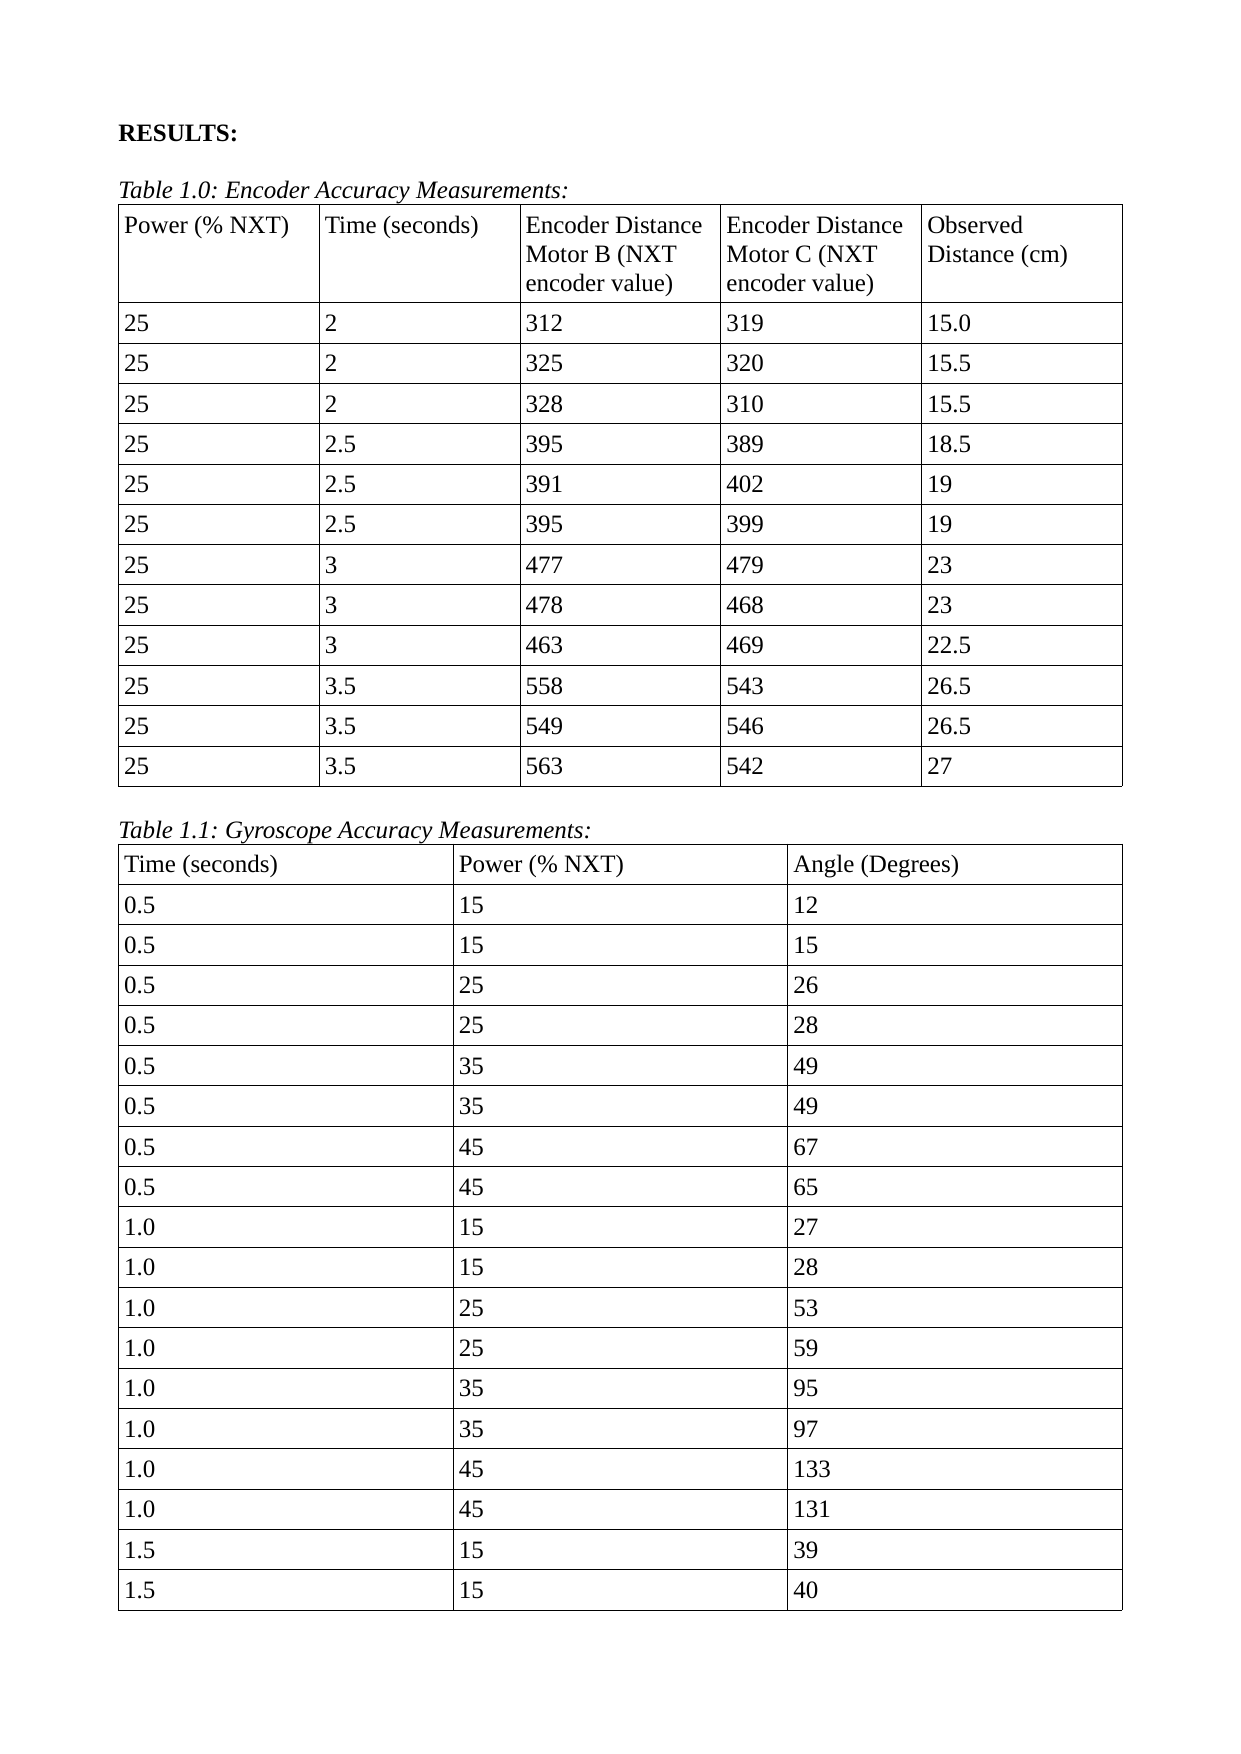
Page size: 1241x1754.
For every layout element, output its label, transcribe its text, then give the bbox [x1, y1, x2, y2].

table_cell 2.5 [320, 465, 520, 504]
table_cell 25 [119, 666, 319, 705]
table_header Encoder Distance Motor B (NXT encoder value) [521, 205, 720, 302]
table_cell 325 [521, 344, 720, 383]
table_cell 49 [788, 1086, 1122, 1126]
table_cell 25 [119, 545, 319, 584]
table_cell 0.5 [119, 925, 453, 964]
table_cell 15.0 [922, 303, 1122, 342]
table_cell 15 [454, 1530, 787, 1569]
table_cell 310 [721, 384, 921, 423]
table_cell 35 [454, 1369, 787, 1408]
table_cell 25 [119, 344, 319, 383]
table_cell 28 [788, 1248, 1122, 1287]
table_cell 19 [922, 465, 1122, 504]
table_cell 25 [119, 747, 319, 786]
table_cell 3.5 [320, 666, 520, 705]
table_header Power (% NXT) [454, 845, 787, 884]
table_cell 25 [119, 424, 319, 463]
table_cell 395 [521, 424, 720, 463]
table_header Time (seconds) [119, 845, 453, 884]
table_cell 40 [788, 1570, 1122, 1609]
table_cell 23 [922, 585, 1122, 625]
table_cell 25 [119, 706, 319, 746]
table_cell 1.0 [119, 1490, 453, 1529]
table_cell 0.5 [119, 1167, 453, 1206]
table_cell 28 [788, 1006, 1122, 1045]
table_cell 320 [721, 344, 921, 383]
table_cell 3 [320, 626, 520, 665]
table_cell 0.5 [119, 1046, 453, 1085]
table_cell 35 [454, 1046, 787, 1085]
table_cell 0.5 [119, 966, 453, 1005]
table_cell 67 [788, 1127, 1122, 1166]
table_cell 395 [521, 505, 720, 544]
table_cell 469 [721, 626, 921, 665]
table_cell 1.0 [119, 1288, 453, 1327]
table_cell 65 [788, 1167, 1122, 1206]
table_cell 12 [788, 885, 1122, 924]
table_cell 45 [454, 1167, 787, 1206]
table_header Time (seconds) [320, 205, 520, 302]
table_cell 319 [721, 303, 921, 342]
table_cell 546 [721, 706, 921, 746]
table_cell 25 [119, 384, 319, 423]
table_cell 45 [454, 1127, 787, 1166]
table_cell 389 [721, 424, 921, 463]
table_cell 563 [521, 747, 720, 786]
table_cell 542 [721, 747, 921, 786]
table_header Encoder Distance Motor C (NXT encoder value) [721, 205, 921, 302]
table_cell 0.5 [119, 1086, 453, 1126]
table_cell 1.0 [119, 1449, 453, 1488]
table_cell 15 [454, 1248, 787, 1287]
text Table 1.1: Gyroscope Accuracy Measurements: [118, 815, 1122, 843]
table_cell 26 [788, 966, 1122, 1005]
table_cell 3.5 [320, 706, 520, 746]
table_cell 2.5 [320, 424, 520, 463]
table_cell 25 [119, 303, 319, 342]
table_cell 18.5 [922, 424, 1122, 463]
table_cell 25 [119, 505, 319, 544]
table_cell 0.5 [119, 885, 453, 924]
table_cell 2 [320, 384, 520, 423]
table_cell 477 [521, 545, 720, 584]
table_cell 59 [788, 1328, 1122, 1368]
table_cell 25 [119, 585, 319, 625]
table_cell 1.5 [119, 1530, 453, 1569]
table_cell 26.5 [922, 666, 1122, 705]
table_cell 35 [454, 1086, 787, 1126]
table_cell 19 [922, 505, 1122, 544]
table_cell 15.5 [922, 384, 1122, 423]
table_cell 328 [521, 384, 720, 423]
table_cell 3 [320, 585, 520, 625]
table_cell 1.0 [119, 1369, 453, 1408]
table_cell 133 [788, 1449, 1122, 1488]
table_cell 2 [320, 344, 520, 383]
table_cell 49 [788, 1046, 1122, 1085]
text Table 1.0: Encoder Accuracy Measurements: [118, 176, 1122, 204]
table_cell 23 [922, 545, 1122, 584]
table_cell 543 [721, 666, 921, 705]
table_cell 27 [922, 747, 1122, 786]
table_cell 0.5 [119, 1006, 453, 1045]
table_cell 3.5 [320, 747, 520, 786]
table_cell 468 [721, 585, 921, 625]
table_cell 479 [721, 545, 921, 584]
text RESULTS: [118, 118, 1122, 147]
table_cell 1.0 [119, 1207, 453, 1247]
table_cell 25 [454, 1006, 787, 1045]
table_cell 35 [454, 1409, 787, 1448]
table_cell 1.5 [119, 1570, 453, 1609]
table_cell 1.0 [119, 1409, 453, 1448]
table_cell 97 [788, 1409, 1122, 1448]
table_header Power (% NXT) [119, 205, 319, 302]
table_cell 312 [521, 303, 720, 342]
table_cell 15 [788, 925, 1122, 964]
table_cell 3 [320, 545, 520, 584]
table_cell 45 [454, 1490, 787, 1529]
table_cell 549 [521, 706, 720, 746]
table_cell 25 [454, 1288, 787, 1327]
table_header Observed Distance (cm) [922, 205, 1122, 302]
table_cell 22.5 [922, 626, 1122, 665]
table_cell 2.5 [320, 505, 520, 544]
table_cell 131 [788, 1490, 1122, 1529]
table_cell 1.0 [119, 1328, 453, 1368]
table_cell 478 [521, 585, 720, 625]
table_cell 402 [721, 465, 921, 504]
table_cell 53 [788, 1288, 1122, 1327]
table_cell 26.5 [922, 706, 1122, 746]
table_cell 25 [454, 1328, 787, 1368]
table_cell 25 [119, 626, 319, 665]
table_cell 391 [521, 465, 720, 504]
table_cell 1.0 [119, 1248, 453, 1287]
table_cell 0.5 [119, 1127, 453, 1166]
table_cell 45 [454, 1449, 787, 1488]
table_cell 2 [320, 303, 520, 342]
table_cell 27 [788, 1207, 1122, 1247]
table_cell 558 [521, 666, 720, 705]
table_cell 463 [521, 626, 720, 665]
table_cell 25 [119, 465, 319, 504]
table_cell 399 [721, 505, 921, 544]
table_cell 15 [454, 1207, 787, 1247]
table_cell 15 [454, 1570, 787, 1609]
table_cell 95 [788, 1369, 1122, 1408]
table_cell 39 [788, 1530, 1122, 1569]
table_cell 15 [454, 925, 787, 964]
table_cell 15.5 [922, 344, 1122, 383]
table_cell 15 [454, 885, 787, 924]
table_cell 25 [454, 966, 787, 1005]
table_header Angle (Degrees) [788, 845, 1122, 884]
